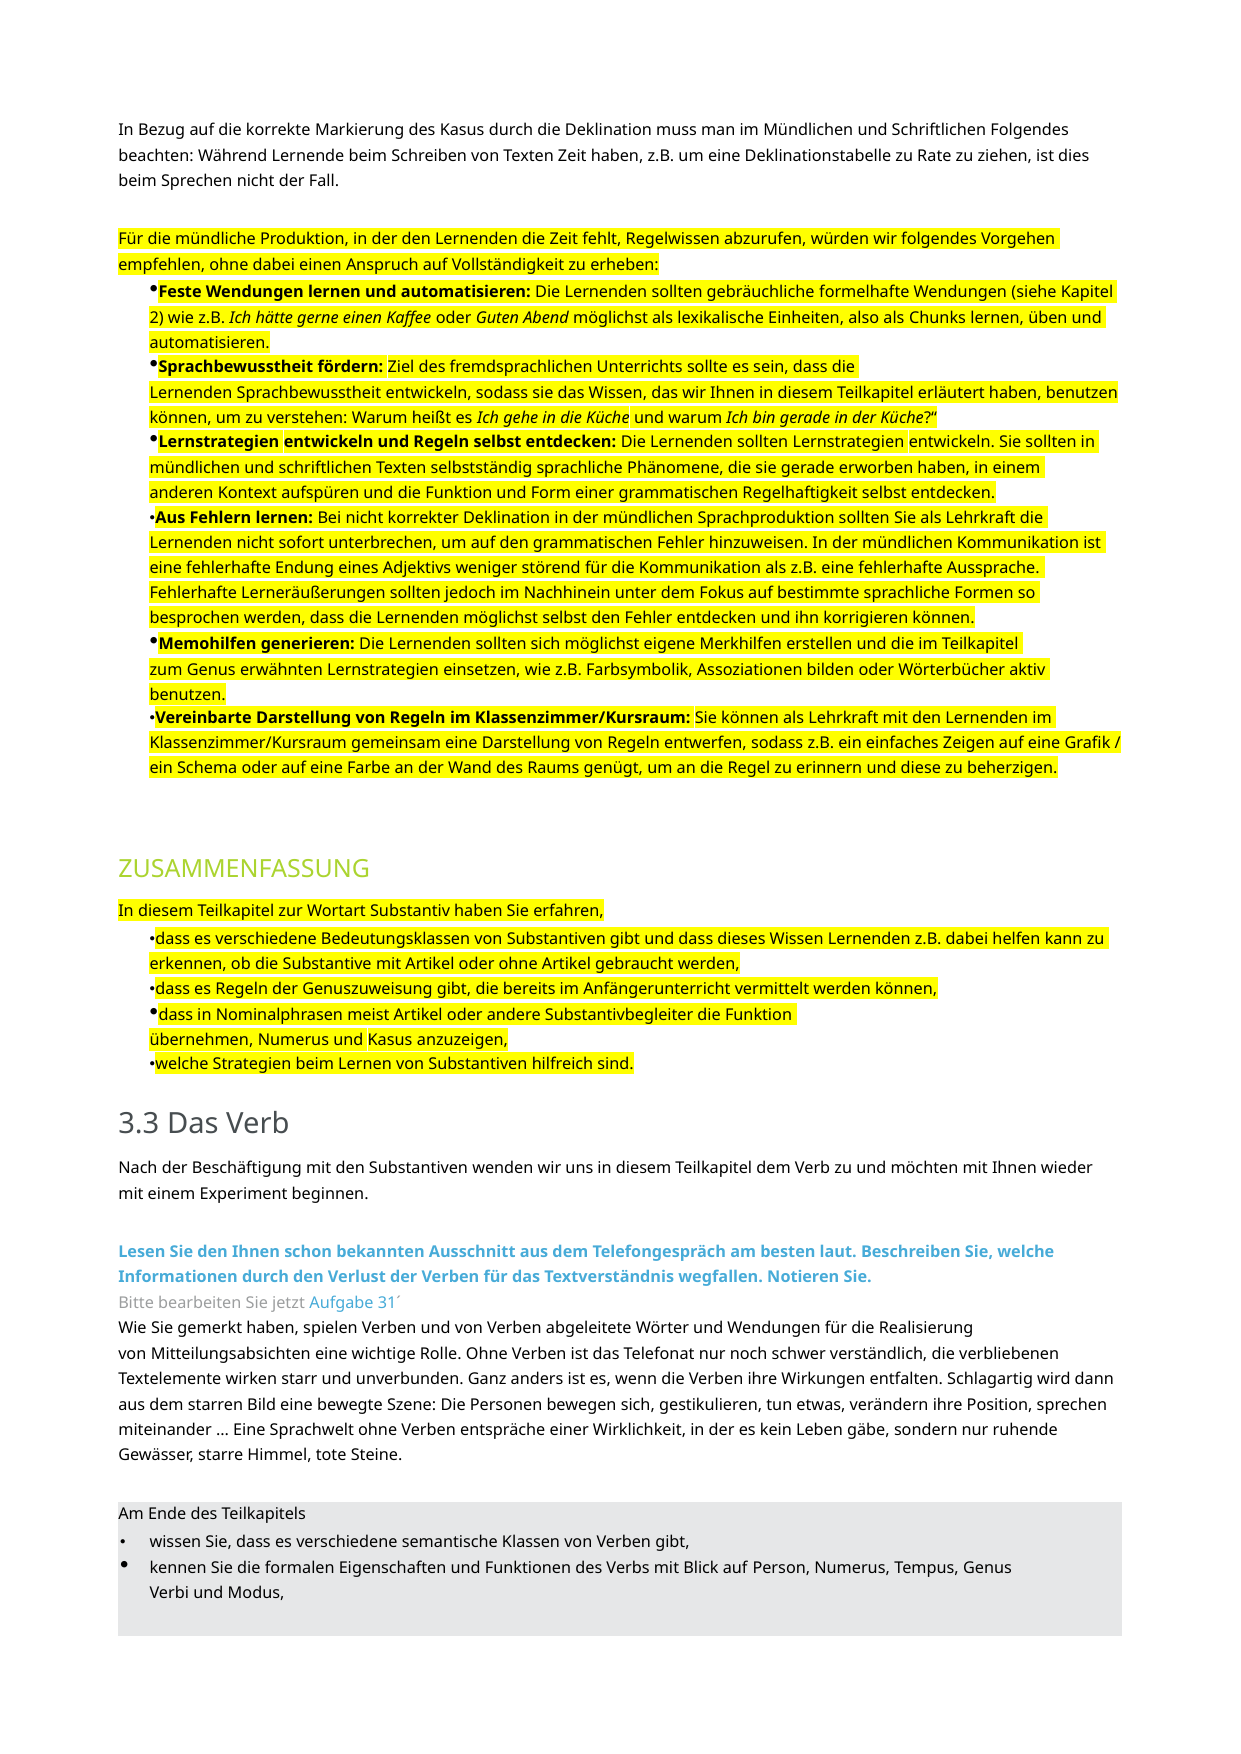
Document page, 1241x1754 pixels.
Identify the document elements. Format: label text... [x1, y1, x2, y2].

text Nach der Beschäftigung mit den Substantiven wenden wir uns in diesem Teilkapitel dem Verb zu und möchten mit Ihnen wieder mit einem Experiment beginnen. [118, 1156, 1122, 1204]
list Lernstrategien entwickeln und Regeln selbst entdecken: Die Lernenden sollten Lernstrategien entwickeln. Sie sollten in mündlichen und schriftlichen Texten selbstständig sprachliche Phänomene, die sie gerade erworben haben, in einem anderen Kontext aufspüren und die Funktion und Form einer grammatischen Regelhaftigkeit selbst entdecken. [118, 428, 1122, 503]
list Vereinbarte Darstellung von Regeln im Klassenzimmer/Kursraum: Sie können als Lehrkraft mit den Lernenden im Klassenzimmer/Kursraum gemeinsam eine Darstellung von Regeln entwerfen, sodass z.B. ein einfaches Zeigen auf eine Grafik / ein Schema oder auf eine Farbe an der Wand des Raums genügt, um an die Regel zu erinnern und diese zu beherzigen. [118, 703, 1122, 778]
subtitle ZUSAMMENFASSUNG [118, 851, 1122, 885]
list Memohilfen generieren: Die Lernenden sollten sich möglichst eigene Merkhilfen erstellen und die im Teilkapitel zum Genus erwähnten Lernstrategien einsetzen, wie z.B. Farbsymbolik, Assoziationen bilden oder Wörterbücher aktiv benutzen. [118, 628, 1122, 703]
text Lesen Sie den Ihnen schon bekannten Ausschnitt aus dem Telefongespräch am besten laut. Beschreiben Sie, welche Informationen durch den Verlust der Verben für das Textverständnis wegfallen. Notieren Sie. [118, 1240, 1122, 1288]
list welche Strategien beim Lernen von Substantiven hilfreich sind. [118, 1049, 1122, 1074]
list Feste Wendungen lernen und automatisieren: Die Lernenden sollten gebräuchliche formelhafte Wendungen (siehe Kapitel 2) wie z.B. Ich hätte gerne einen Kaffee oder Guten Abend möglichst als lexikalische Einheiten, also als Chunks lernen, üben und automatisieren. [118, 278, 1122, 353]
text Wie Sie gemerkt haben, spielen Verben und von Verben abgeleitete Wörter und Wendungen für die Realisierung von Mitteilungsabsichten eine wichtige Rolle. Ohne Verben ist das Telefonat nur noch schwer verständlich, die verbliebenen Textelemente wirken starr und unverbunden. Ganz anders ist es, wenn die Verben ihre Wirkungen entfalten. Schlagartig wird dann aus dem starren Bild eine bewegte Szene: Die Personen bewegen sich, gestikulieren, tun etwas, verändern ihre Position, sprechen miteinander … Eine Sprachwelt ohne Verben entspräche einer Wirklichkeit, in der es kein Leben gäbe, sondern nur ruhende Gewässer, starre Himmel, tote Steine. [118, 1316, 1122, 1466]
list dass in Nominalphrasen meist Artikel oder andere Substantivbegleiter die Funktion übernehmen, Numerus und Kasus anzuzeigen, [118, 999, 1122, 1049]
text Bitte bearbeiten Sie jetzt Aufgabe 31´ [118, 1291, 1122, 1313]
list dass es Regeln der Genuszuweisung gibt, die bereits im Anfängerunterricht vermittelt werden können, [118, 974, 1122, 999]
text In diesem Teilkapitel zur Wortart Substantiv haben Sie erfahren, [118, 899, 1122, 921]
list Sprachbewusstheit fördern: Ziel des fremdsprachlichen Unterrichts sollte es sein, dass die Lernenden Sprachbewusstheit entwickeln, sodass sie das Wissen, das wir Ihnen in diesem Teilkapitel erläutert haben, benutzen können, um zu verstehen: Warum heißt es Ich gehe in die Küche und warum Ich bin gerade in der Küche?“ [118, 353, 1122, 428]
text In Bezug auf die korrekte Markierung des Kasus durch die Deklination muss man im Mündlichen und Schriftlichen Folgendes beachten: Während Lernende beim Schreiben von Texten Zeit haben, z.B. um eine Deklinationstabelle zu Rate zu ziehen, ist dies beim Sprechen nicht der Fall. [118, 118, 1122, 191]
text Für die mündliche Produktion, in der den Lernenden die Zeit fehlt, Regelwissen abzurufen, würden wir folgendes Vorgehen empfehlen, ohne dabei einen Anspruch auf Vollständigkeit zu erheben: [118, 227, 1122, 275]
text Am Ende des Teilkapitels [118, 1502, 1122, 1524]
list kennen Sie die formalen Eigenschaften und Funktionen des Verbs mit Blick auf Person, Numerus, Tempus, Genus Verbi und Modus, [120, 1552, 1122, 1602]
list wissen Sie, dass es verschiedene semantische Klassen von Verben gibt, [120, 1527, 1122, 1552]
subtitle 3.3 Das Verb [118, 1103, 1122, 1142]
list dass es verschiedene Bedeutungsklassen von Substantiven gibt und dass dieses Wissen Lernenden z.B. dabei helfen kann zu erkennen, ob die Substantive mit Artikel oder ohne Artikel gebraucht werden, [118, 924, 1122, 974]
list Aus Fehlern lernen: Bei nicht korrekter Deklination in der mündlichen Sprachproduktion sollten Sie als Lehrkraft die Lernenden nicht sofort unterbrechen, um auf den grammatischen Fehler hinzuweisen. In der mündlichen Kommunikation ist eine fehlerhafte Endung eines Adjektivs weniger störend für die Kommunikation als z.B. eine fehlerhafte Aussprache. Fehlerhafte Lerneräußerungen sollten jedoch im Nachhinein unter dem Fokus auf bestimmte sprachliche Formen so besprochen werden, dass die Lernenden möglichst selbst den Fehler entdecken und ihn korrigieren können. [118, 503, 1122, 628]
